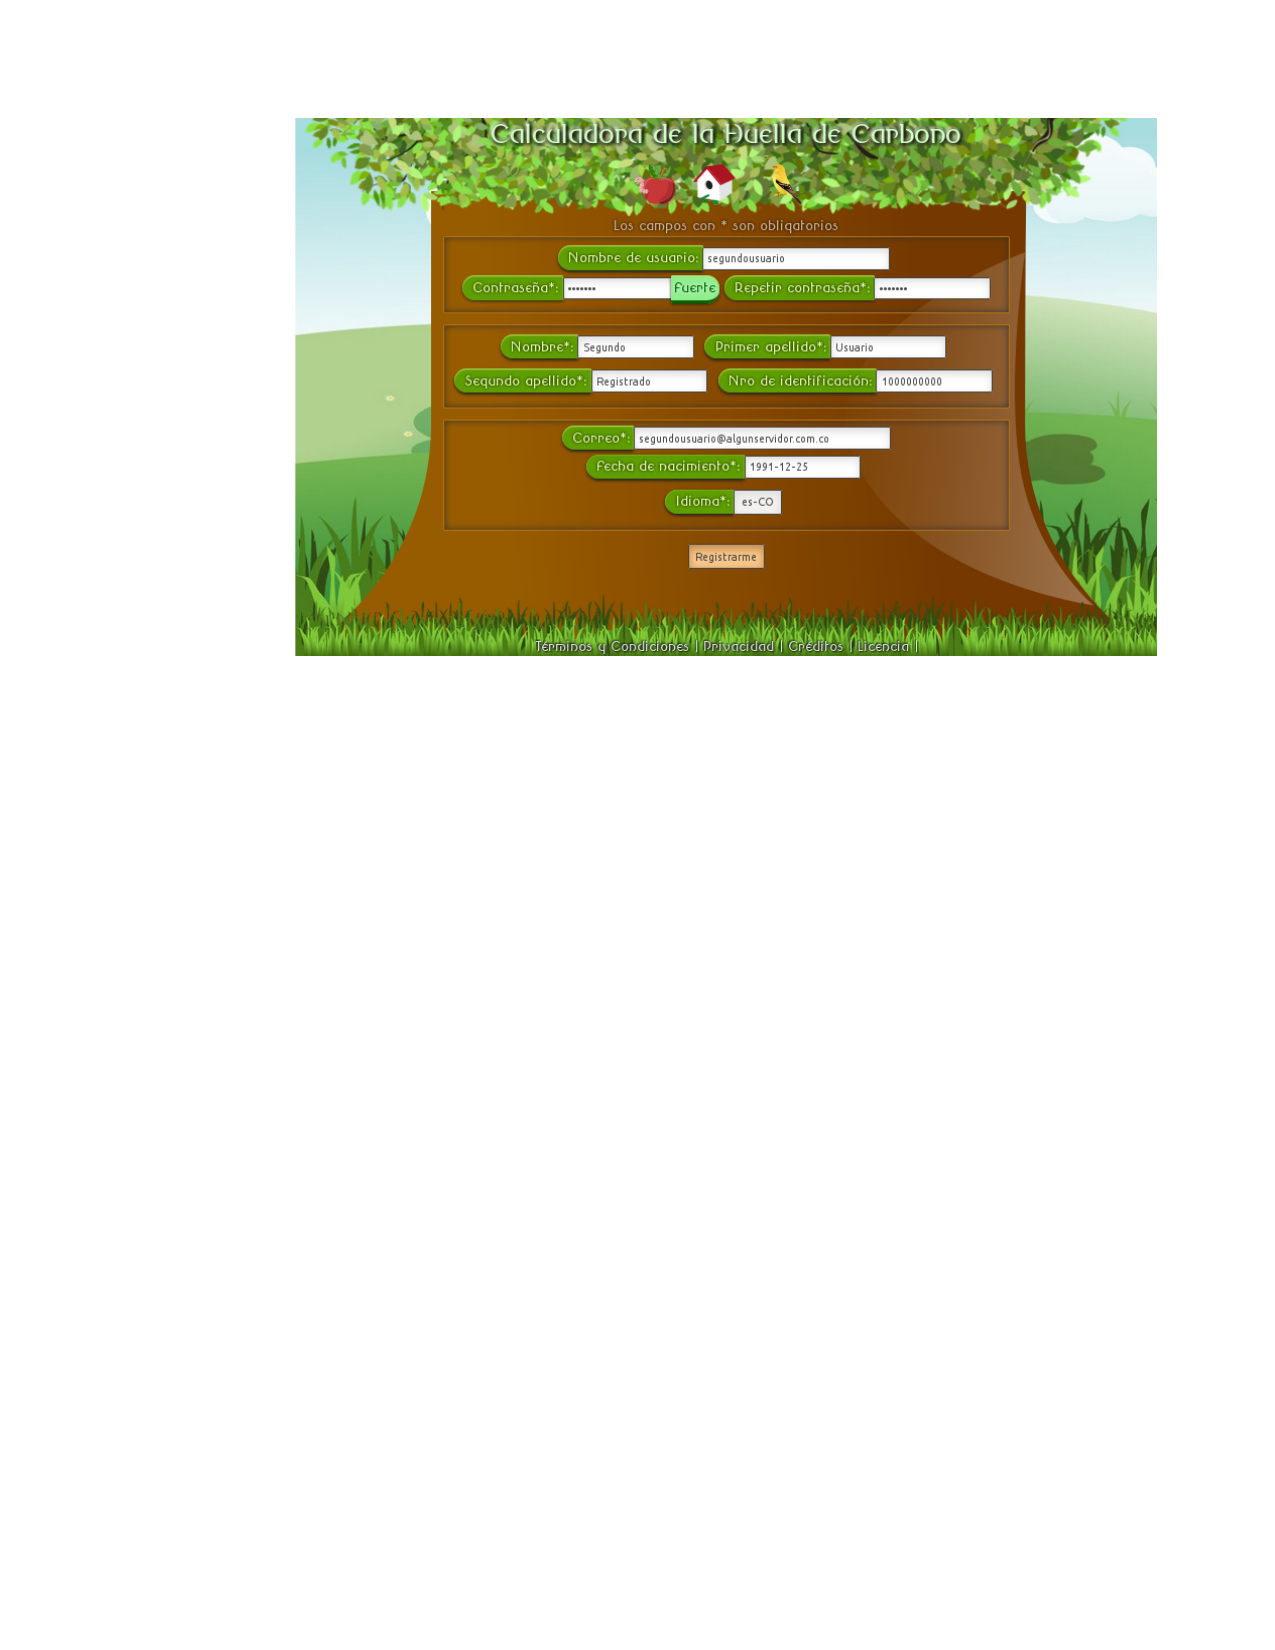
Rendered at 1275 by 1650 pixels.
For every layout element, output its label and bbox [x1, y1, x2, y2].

picture [295, 118, 1157, 656]
